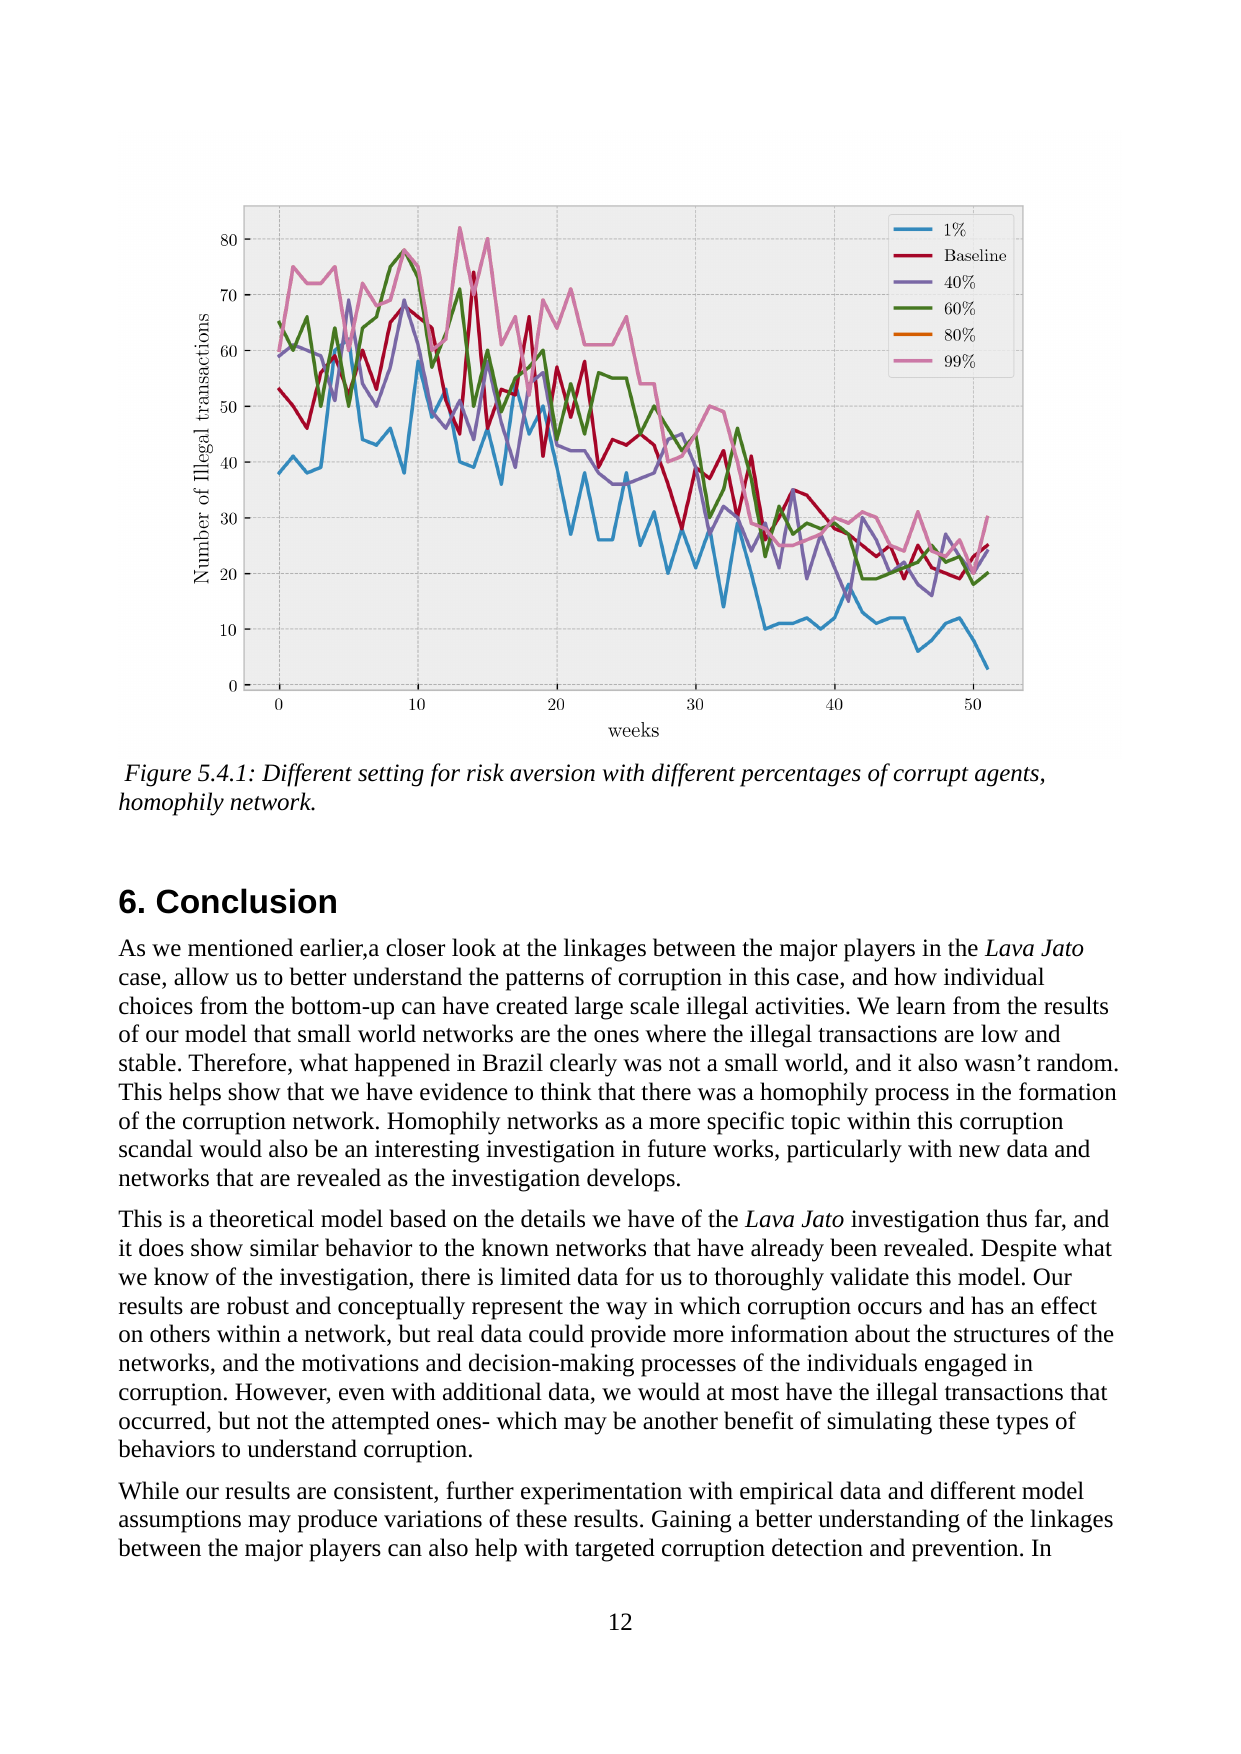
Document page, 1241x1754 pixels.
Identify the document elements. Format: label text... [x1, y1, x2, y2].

text This is a theoretical model based on the details we have of the Lava Jato investigation thus far, and it does show similar behavior to the known networks that have already been revealed. Despite what we know of the investigation, there is limited data for us to thoroughly validate this model. Our results are robust and conceptually represent the way in which corruption occurs and has an effect on others within a network, but real data could provide more information about the structures of the networks, and the motivations and decision-making processes of the individuals engaged in corruption. However, even with additional data, we would at most have the illegal transactions that occurred, but not the attempted ones- which may be another benefit of simulating these types of behaviors to understand corruption. [118, 1204, 1122, 1463]
text While our results are consistent, further experimentation with empirical data and different model assumptions may produce variations of these results. Gaining a better understanding of the linkages between the major players can also help with targeted corruption detection and prevention. In [118, 1476, 1122, 1562]
subtitle Conclusion [118, 882, 1122, 921]
text As we mentioned earlier,a closer look at the linkages between the major players in the Lava Jato case, allow us to better understand the patterns of corruption in this case, and how individual choices from the bottom-up can have created large scale illegal activities. We learn from the results of our model that small world networks are the ones where the illegal transactions are low and stable. Therefore, what happened in Brazil clearly was not a small world, and it also wasn’t random. This helps show that we have evidence to think that there was a homophily process in the formation of the corruption network. Homophily networks as a more specific topic within this corruption scandal would also be an interesting investigation in future works, particularly with new data and networks that are revealed as the investigation develops. [118, 933, 1122, 1192]
text Figure 5.4.1: Different setting for risk aversion with different percentages of corrupt agents, homophily network. [118, 759, 1122, 816]
